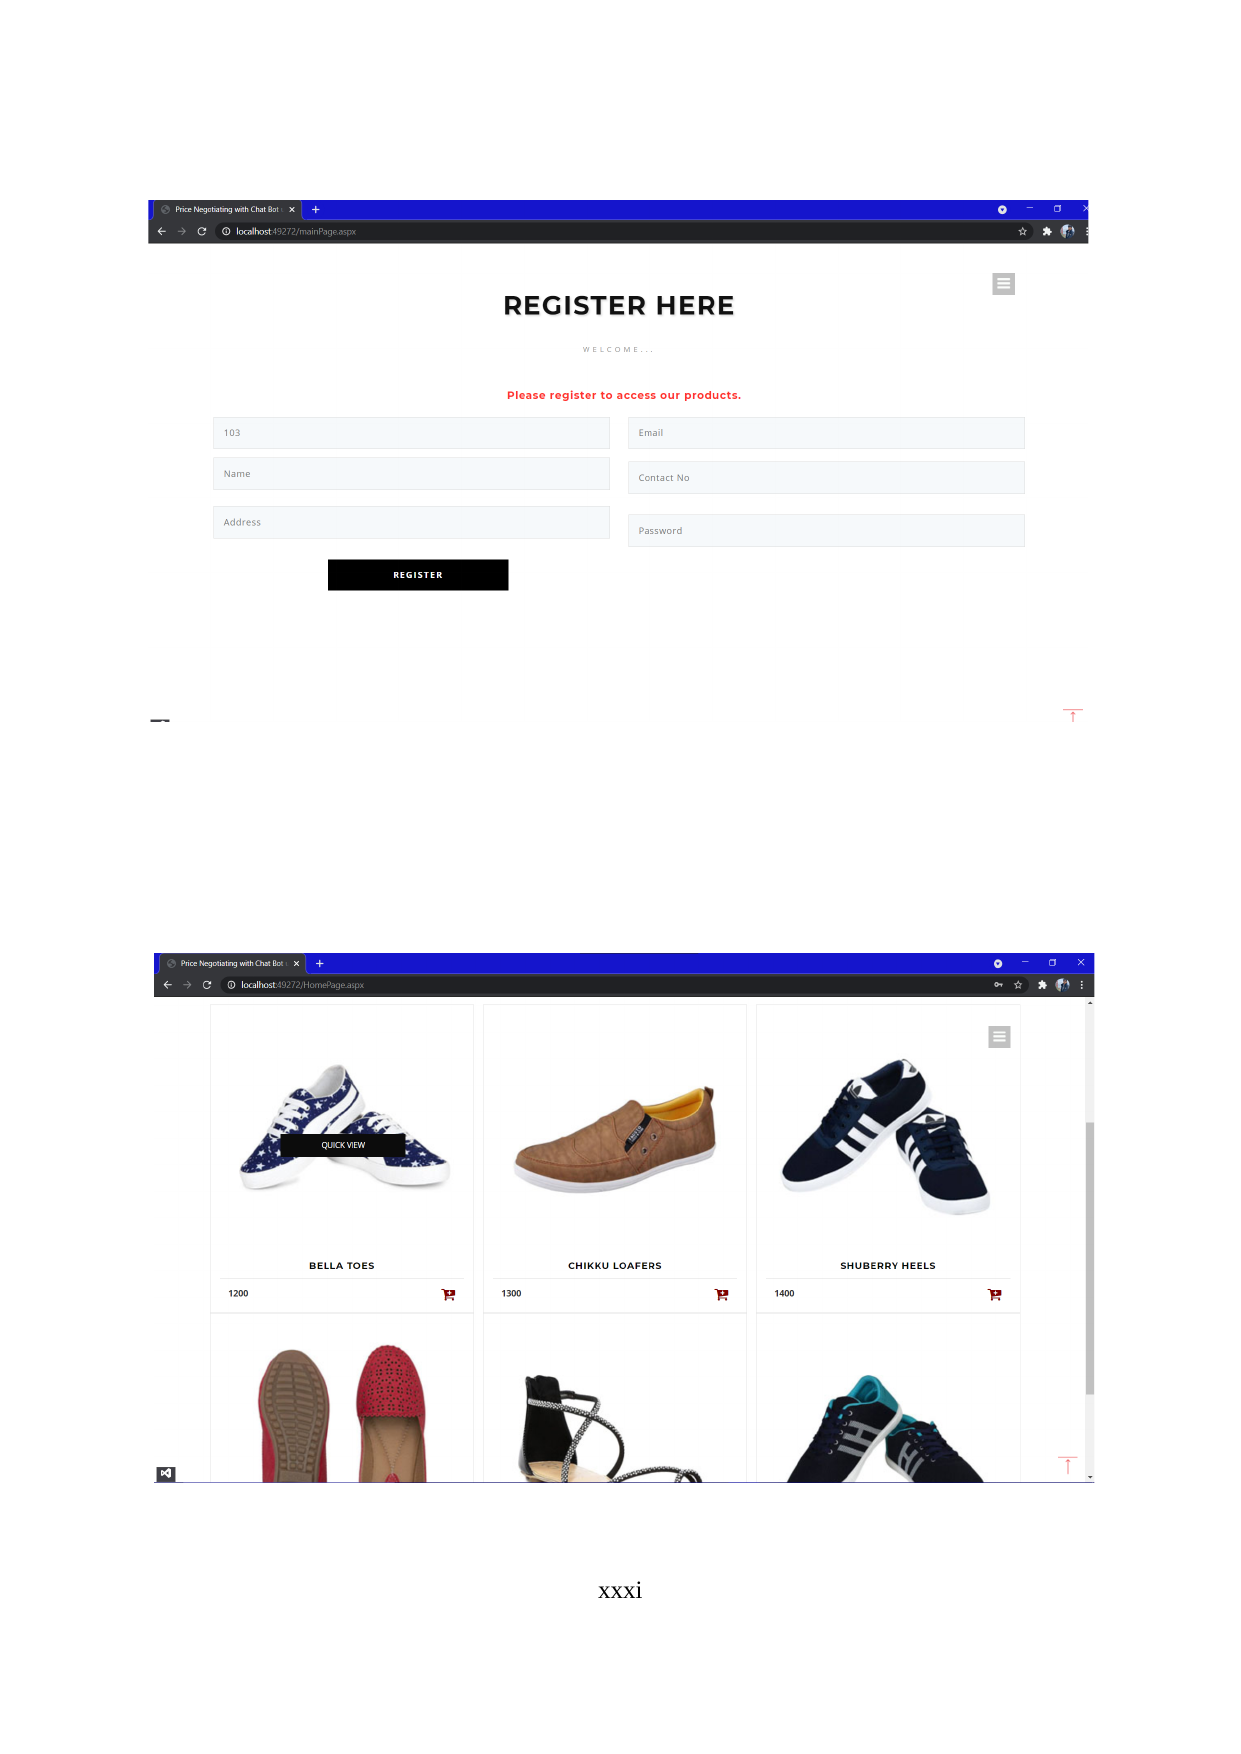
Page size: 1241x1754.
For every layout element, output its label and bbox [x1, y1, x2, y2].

picture [154, 953, 1095, 1483]
picture [148, 200, 1089, 722]
